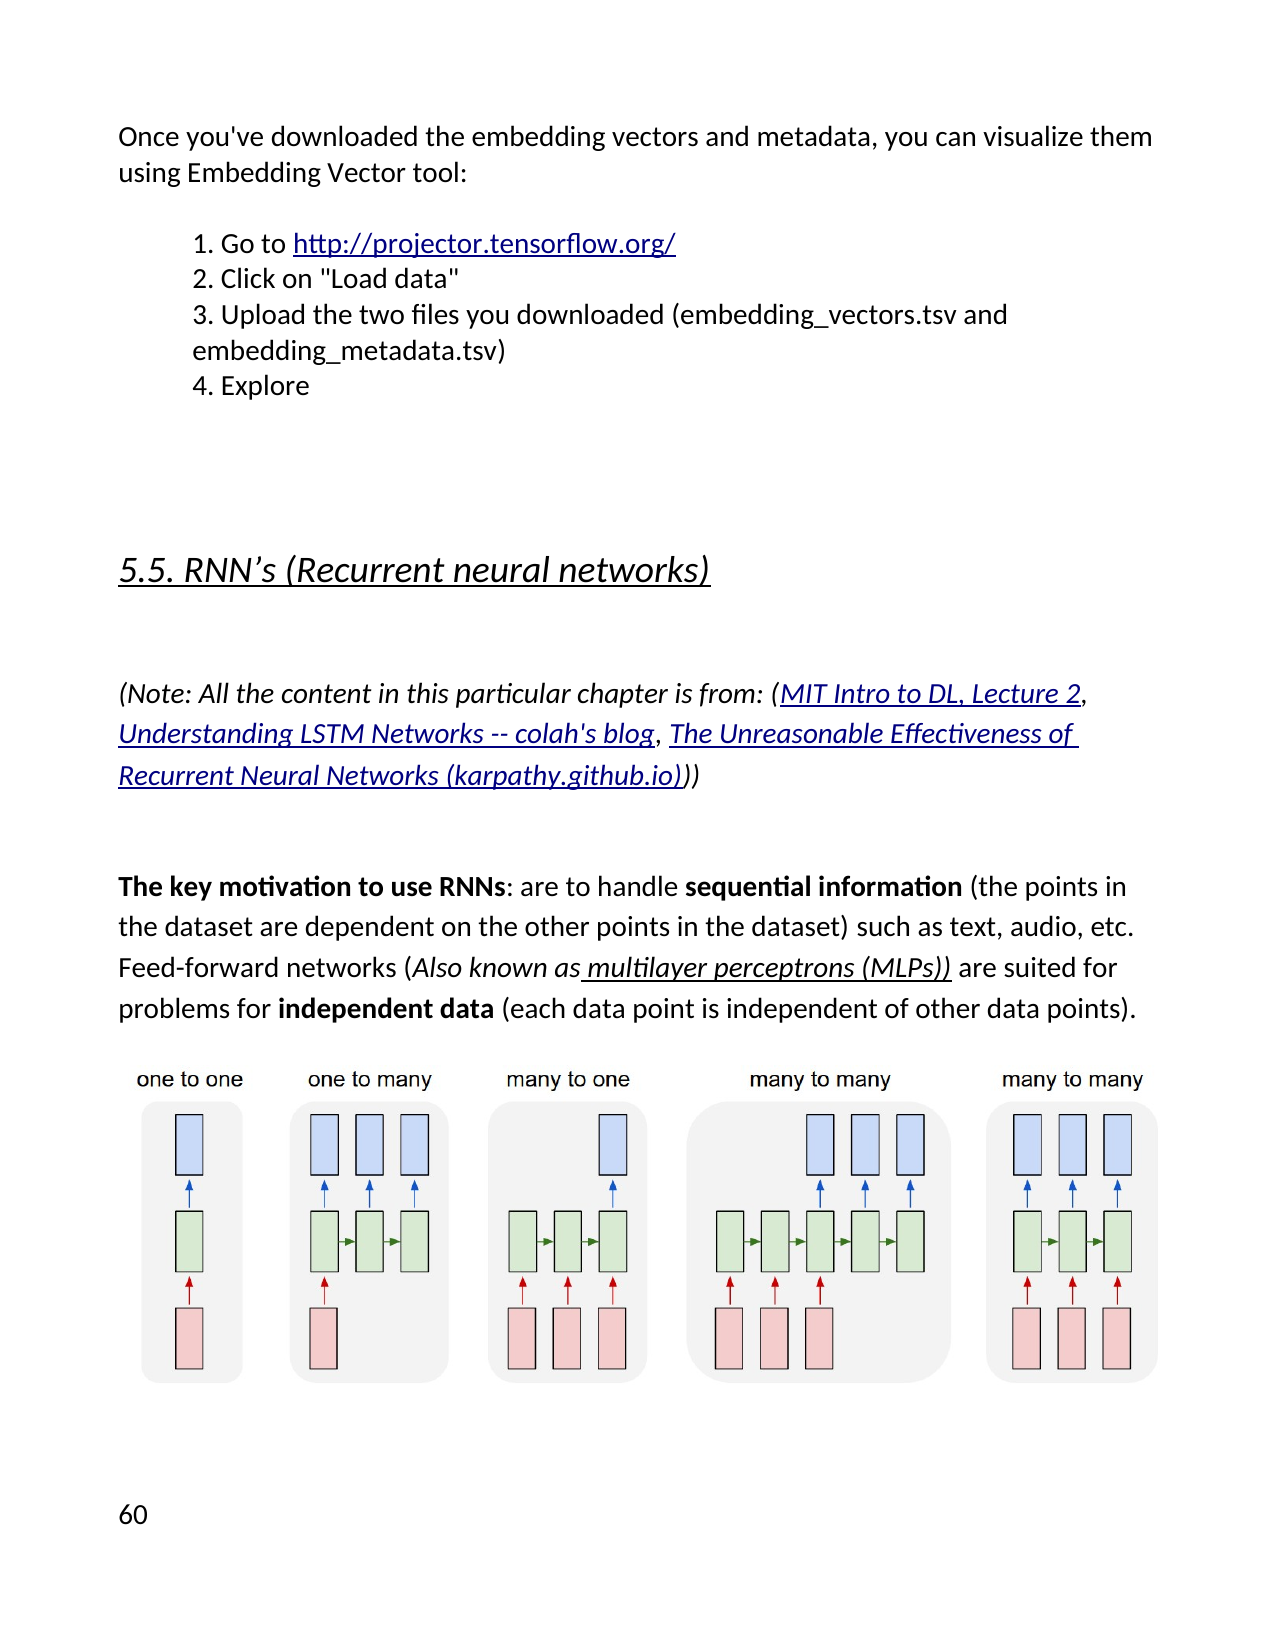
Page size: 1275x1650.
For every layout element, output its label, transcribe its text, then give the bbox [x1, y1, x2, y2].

text Once you've downloaded the embedding vectors and metadata, you can visualize them using Embedding Vector tool: [118, 118, 1157, 189]
picture [127, 1065, 1167, 1391]
text The key motivation to use RNNs: are to handle sequential information (the points in the dataset are dependent on the other points in the dataset) such as text, audio, etc. Feed-forward networks (Also known as multilayer perceptrons (MLPs)) are suited for problems for independent data (each data point is independent of other data points). [118, 868, 1157, 1026]
list Upload the two files you downloaded (embedding_vectors.tsv and embedding_metadata.tsv) [118, 296, 1157, 367]
list Explore [118, 367, 1157, 403]
list Click on "Load data" [118, 261, 1157, 296]
subtitle 5.5. RNN’s (Recurrent neural networks) [118, 546, 1157, 591]
text (Note: All the content in this particular chapter is from: (MIT Intro to DL, Lecture 2, Understanding LSTM Networks -- colah's blog, The Unreasonable Effectiveness of Recurrent Neural Networks (karpathy.github.io))) [118, 675, 1157, 792]
list Go to http://projector.tensorflow.org/ [118, 225, 1157, 261]
